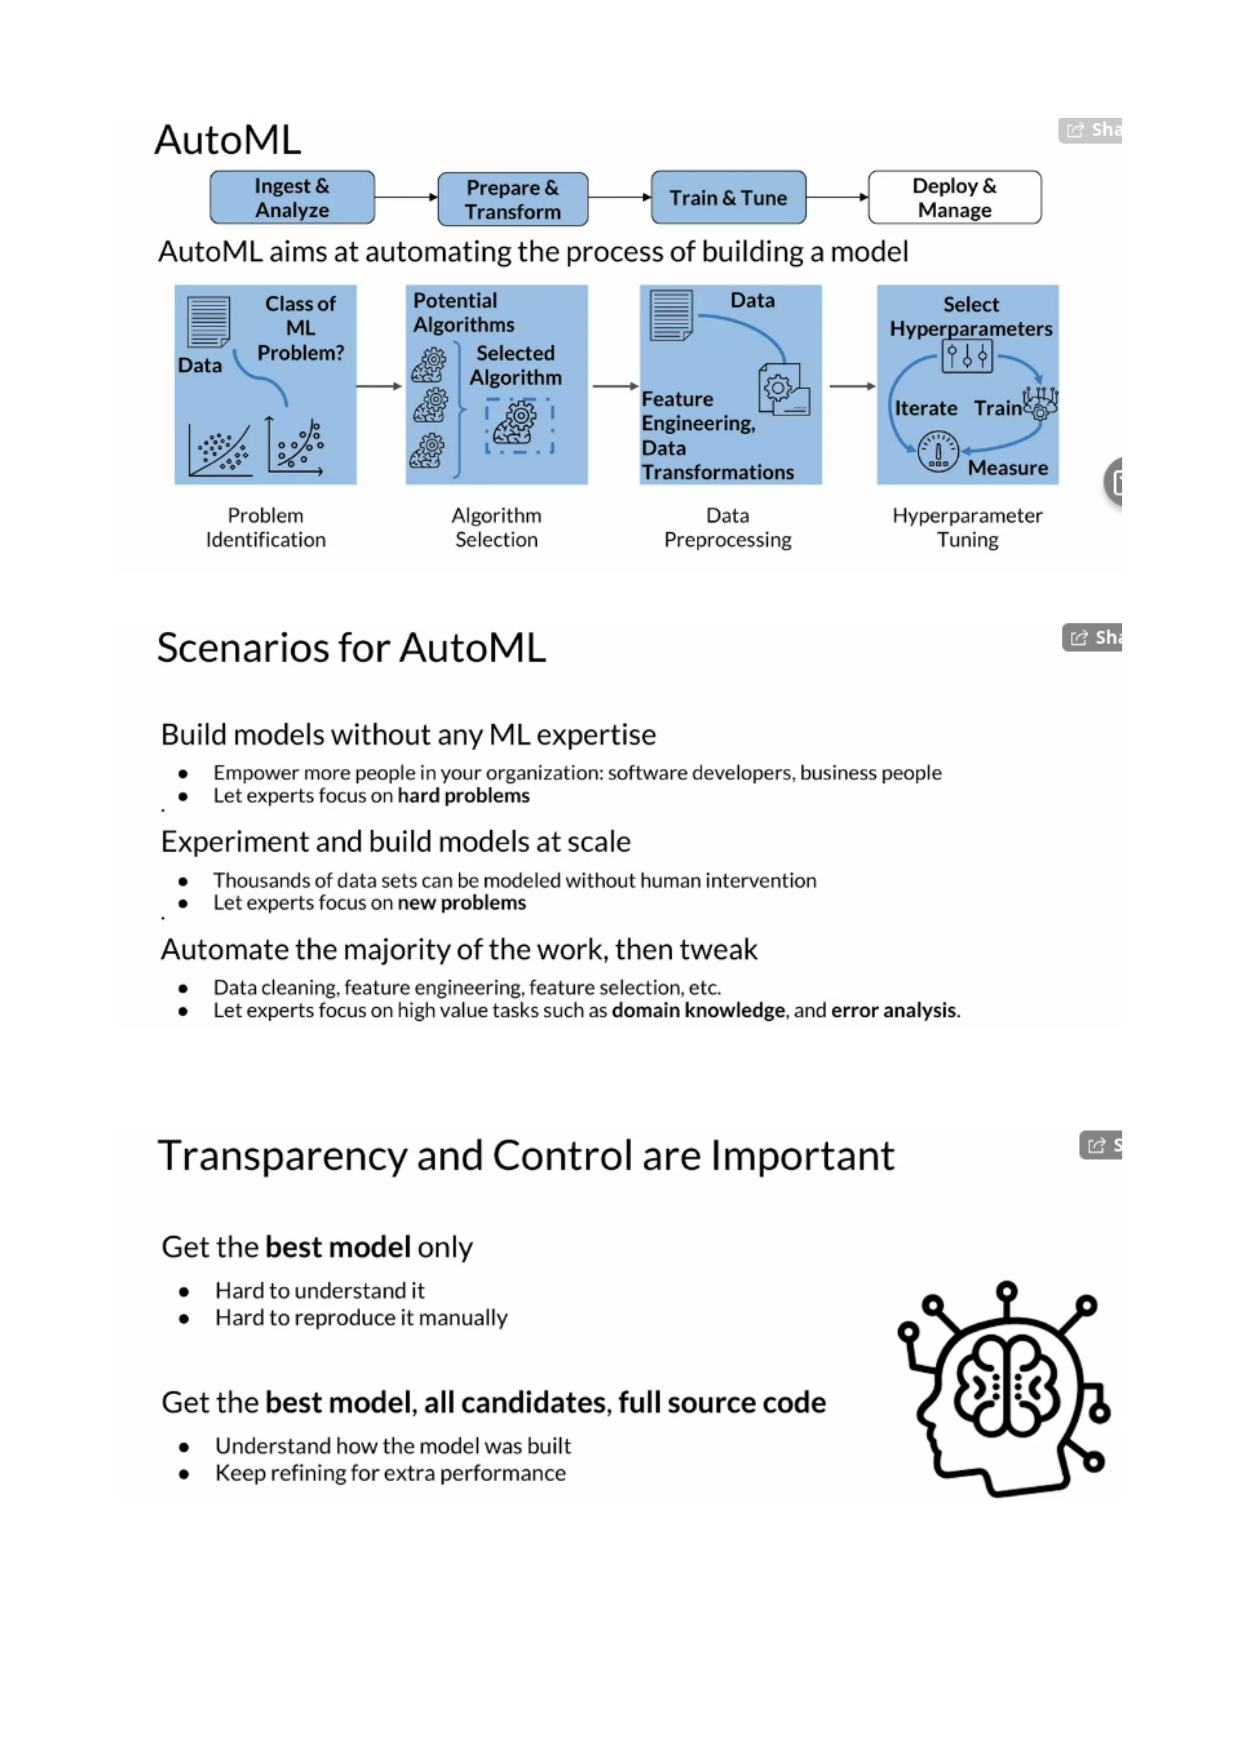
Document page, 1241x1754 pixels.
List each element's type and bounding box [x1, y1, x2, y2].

picture [118, 1128, 1123, 1502]
picture [118, 622, 1123, 1029]
picture [118, 118, 1123, 571]
